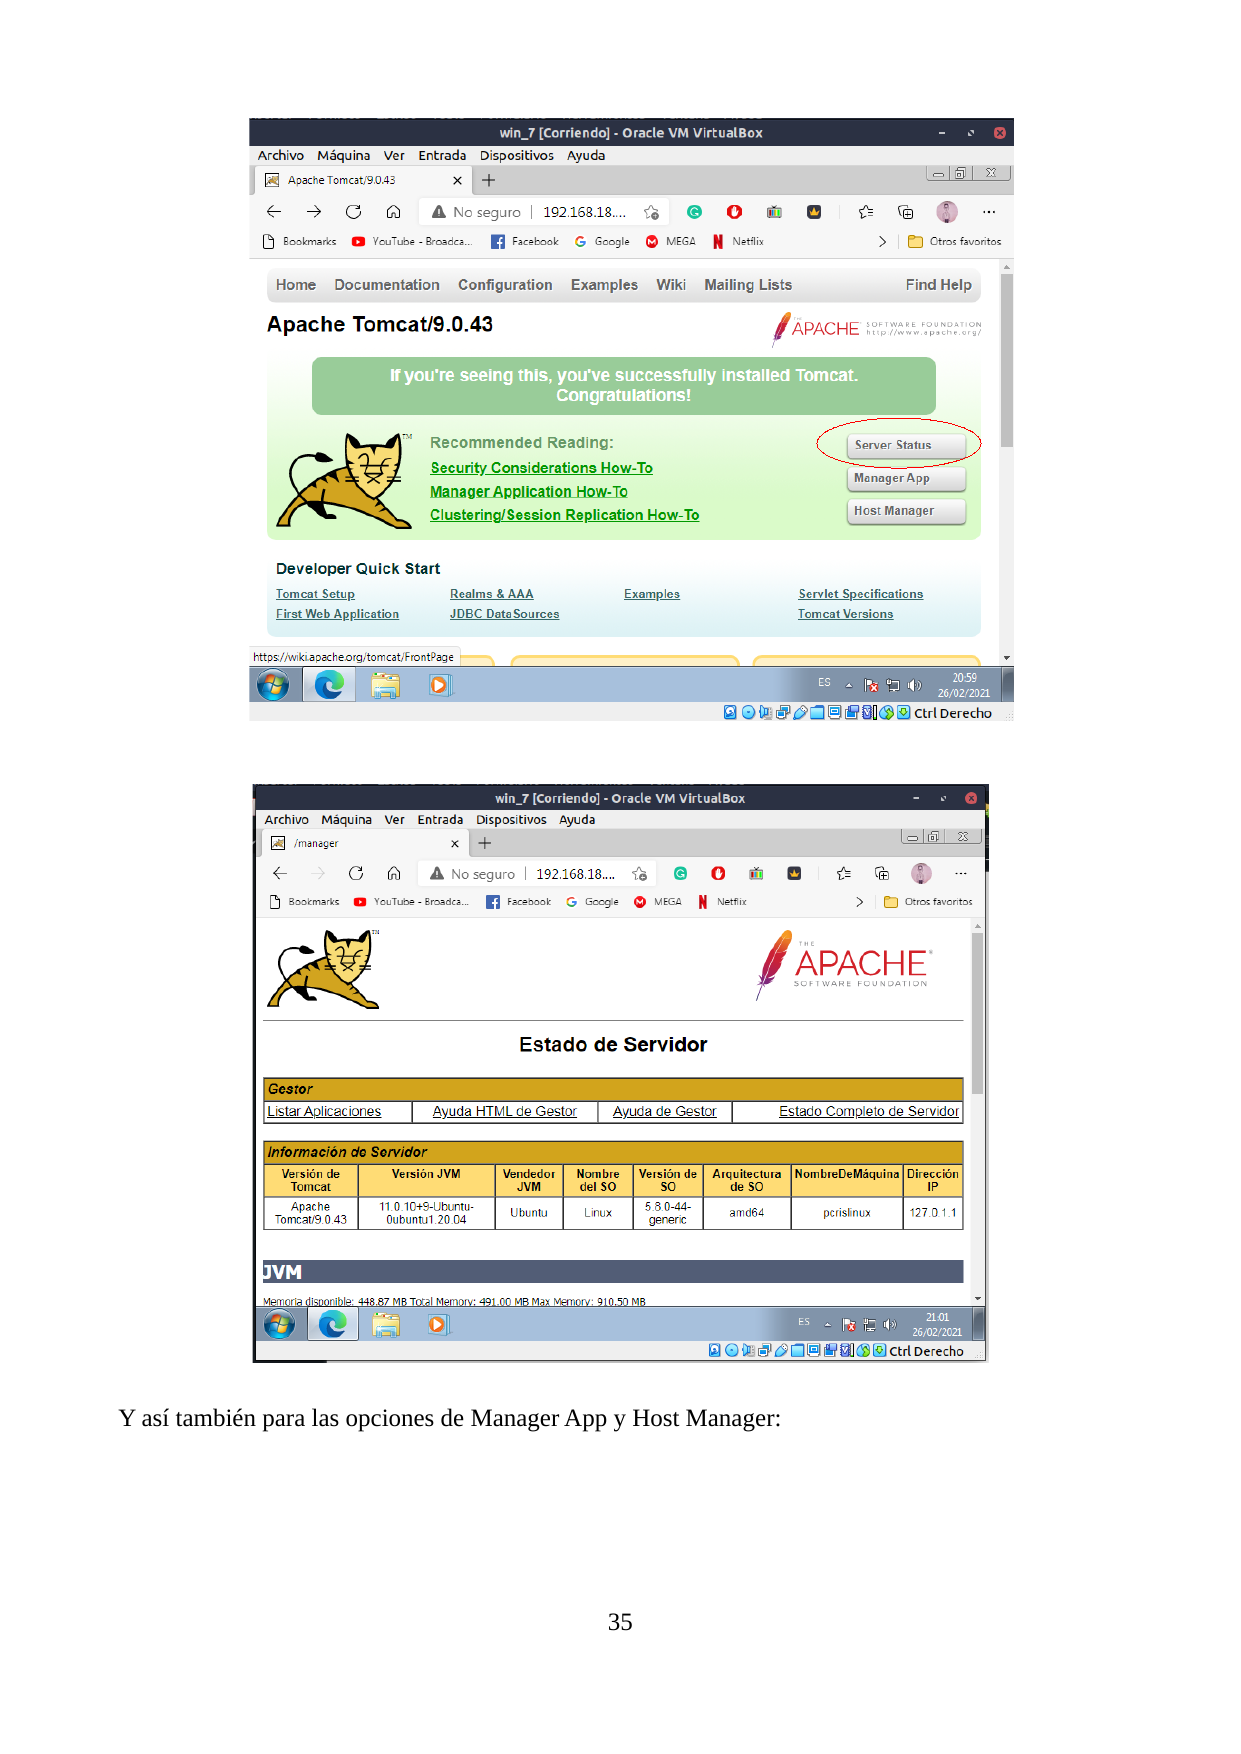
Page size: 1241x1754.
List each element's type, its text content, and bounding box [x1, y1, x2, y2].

picture [249, 118, 1014, 721]
text Y así también para las opciones de Manager App y Host Manager: [118, 1403, 1122, 1432]
picture [252, 784, 989, 1363]
